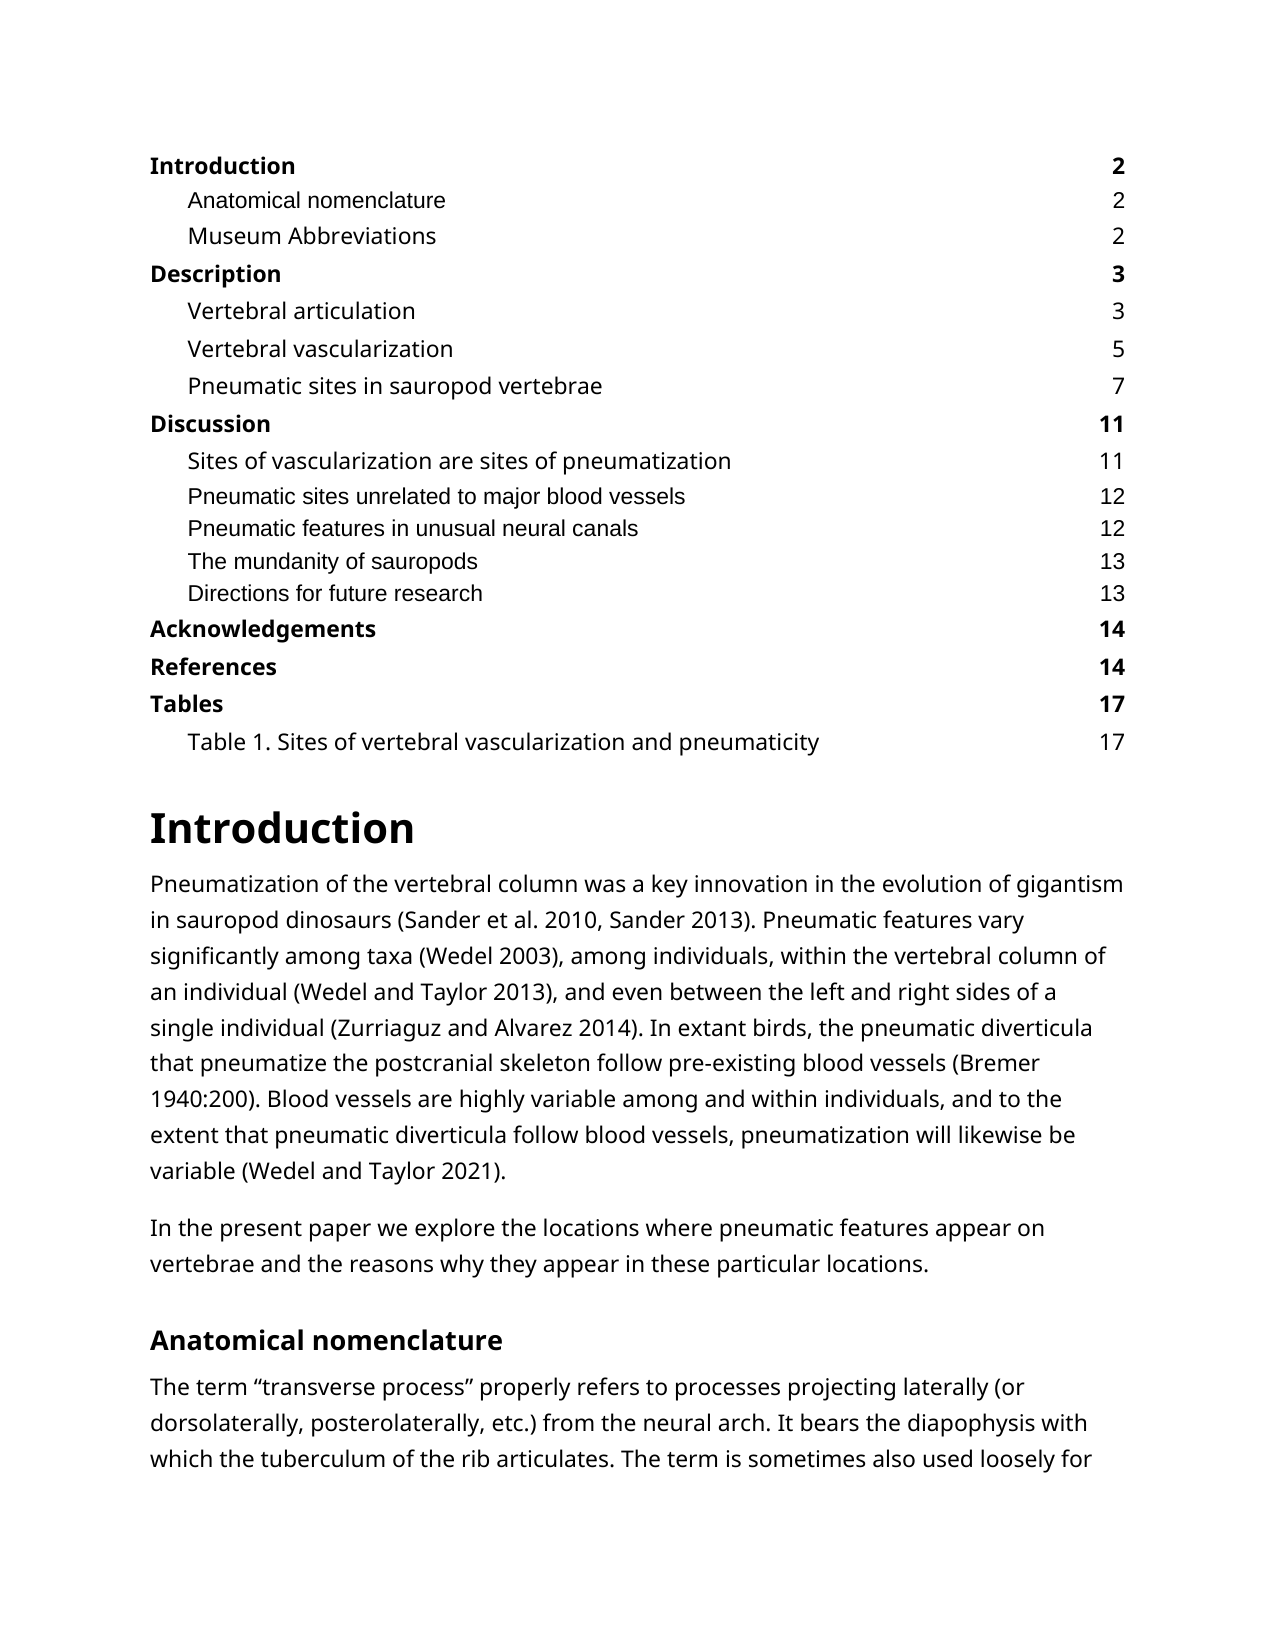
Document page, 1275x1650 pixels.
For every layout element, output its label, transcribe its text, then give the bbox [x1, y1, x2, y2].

text Vertebral vascularization 5 [187, 333, 1125, 364]
subtitle Introduction [150, 798, 1125, 855]
text Acknowledgements 14 [150, 613, 1125, 644]
text Tables 17 [150, 688, 1125, 719]
text References 14 [150, 651, 1125, 682]
text Description 3 [150, 258, 1125, 289]
text In the present paper we explore the locations where pneumatic features appear on vertebrae and the reasons why they appear in these particular locations. [150, 1212, 1125, 1279]
text The term “transverse process” properly refers to processes projecting laterally (or dorsolaterally, posterolaterally, etc.) from the neural arch. It bears the diapophysis with which the tuberculum of the rib articulates. The term is sometimes also used loosely for [150, 1371, 1125, 1474]
text Pneumatic sites unrelated to major blood vessels 12 [187, 483, 1125, 509]
text Anatomical nomenclature 2 [187, 187, 1125, 214]
text Museum Abbreviations 2 [187, 220, 1125, 251]
text Table 1. Sites of vertebral vascularization and pneumaticity 17 [187, 726, 1125, 757]
text Discussion 11 [150, 408, 1125, 439]
text Pneumatic features in unusual neural canals 12 [187, 515, 1125, 542]
text Vertebral articulation 3 [187, 295, 1125, 326]
text Sites of vascularization are sites of pneumatization 11 [187, 445, 1125, 476]
text Pneumatic sites in sauropod vertebrae 7 [187, 370, 1125, 401]
text Introduction 2 [150, 150, 1125, 181]
subtitle Anatomical nomenclature [150, 1321, 1125, 1358]
text The mundanity of sauropods 13 [187, 548, 1125, 574]
text Directions for future research 13 [187, 580, 1125, 607]
text Pneumatization of the vertebral column was a key innovation in the evolution of gigantism in sauropod dinosaurs (Sander et al. 2010, Sander 2013). Pneumatic features vary significantly among taxa (Wedel 2003), among individuals, within the vertebral column of an individual (Wedel and Taylor 2013), and even between the left and right sides of a single individual (Zurriaguz and Alvarez 2014). In extant birds, the pneumatic diverticula that pneumatize the postcranial skeleton follow pre-existing blood vessels (Bremer 1940:200). Blood vessels are highly variable among and within individuals, and to the extent that pneumatic diverticula follow blood vessels, pneumatization will likewise be variable (Wedel and Taylor 2021). [150, 868, 1125, 1186]
